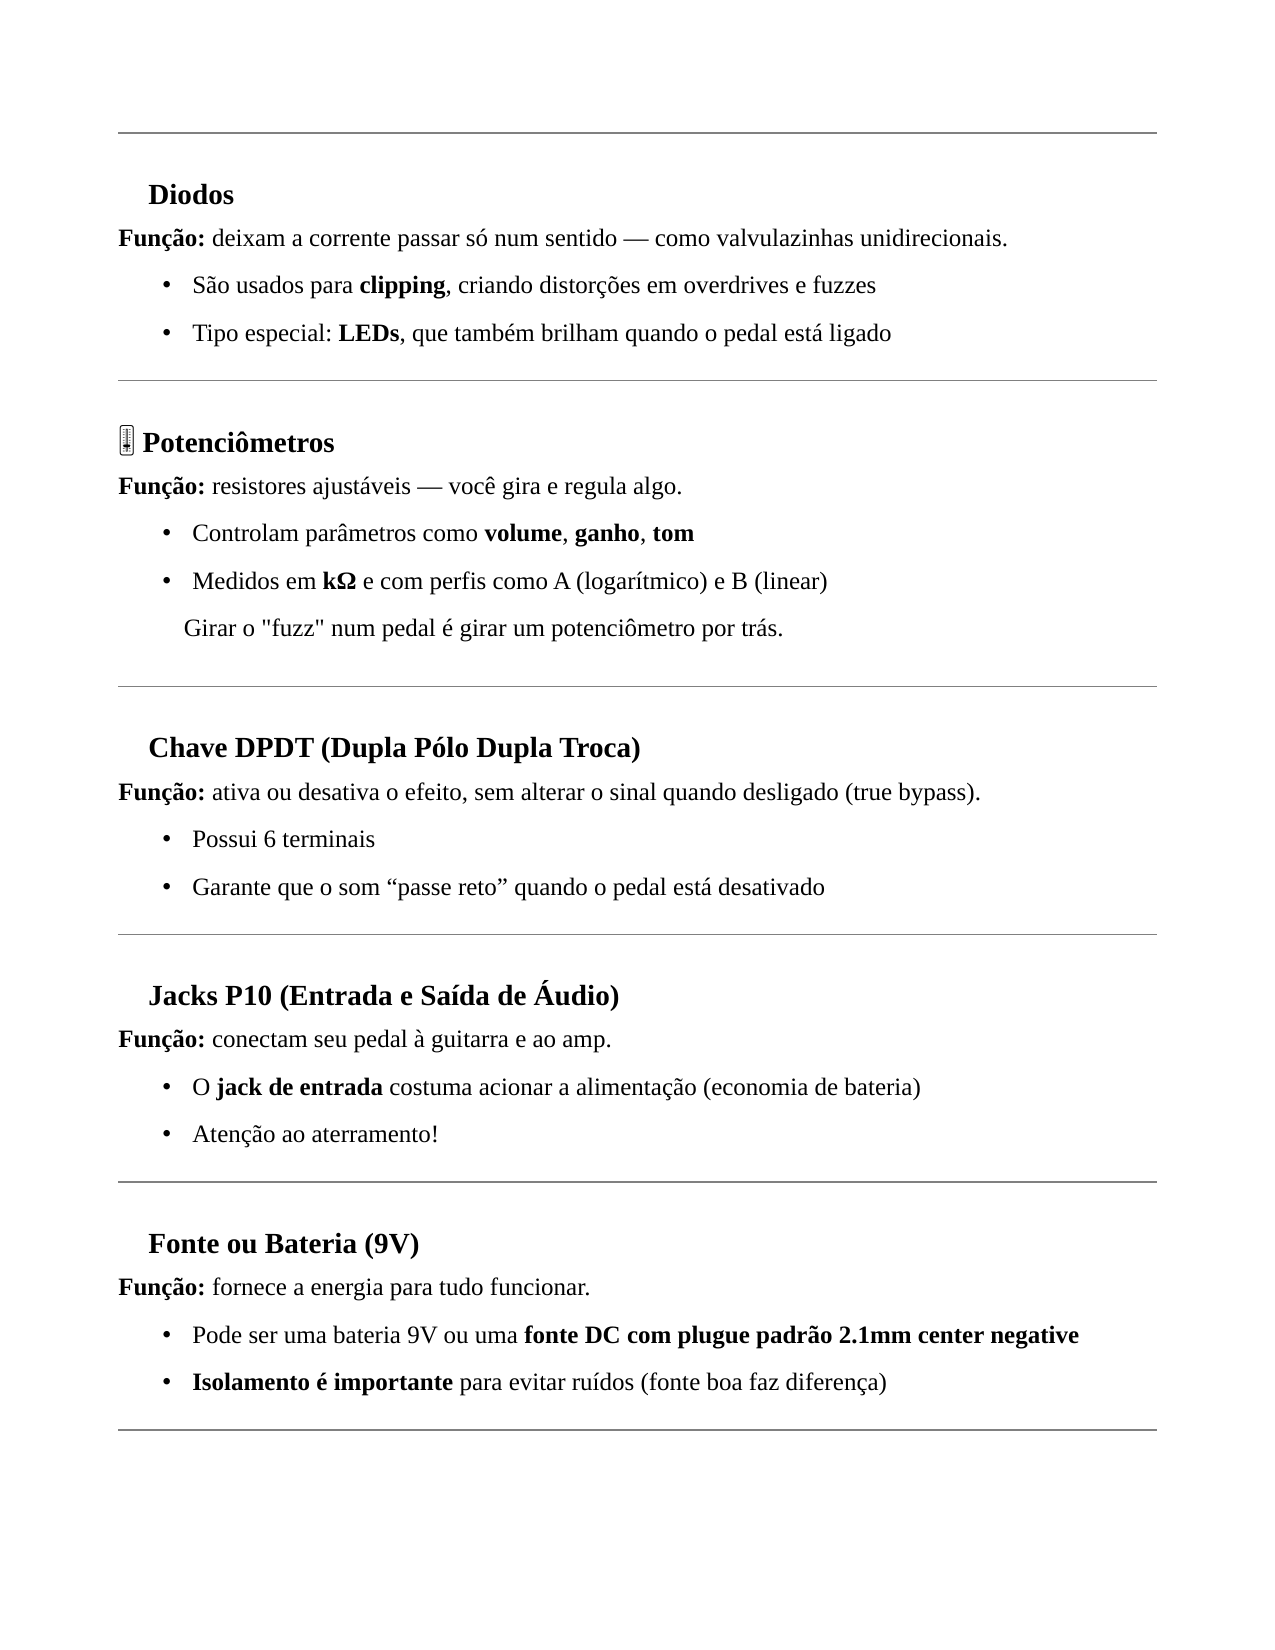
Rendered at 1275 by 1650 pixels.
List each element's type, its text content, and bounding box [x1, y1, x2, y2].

list Isolamento é importante para evitar ruídos (fonte boa faz diferença) [162, 1367, 1157, 1396]
list Garante que o som “passe reto” quando o pedal está desativado [162, 872, 1157, 901]
list São usados para clipping, criando distorções em overdrives e fuzzes [162, 271, 1157, 299]
text Função: resistores ajustáveis — você gira e regula algo. [118, 471, 1157, 499]
text Função: conectam seu pedal à guitarra e ao amp. [118, 1024, 1157, 1053]
subtitle 🔋 Fonte ou Bateria (9V) [118, 1226, 1157, 1259]
list Pode ser uma bateria 9V ou uma fonte DC com plugue padrão 2.1mm center negative [162, 1320, 1157, 1348]
subtitle 🔁 Chave DPDT (Dupla Pólo Dupla Troca) [118, 731, 1157, 764]
text Função: deixam a corrente passar só num sentido — como valvulazinhas unidirecionais. [118, 223, 1157, 252]
text 🛠️ Girar o "fuzz" num pedal é girar um potenciômetro por trás. [177, 613, 1098, 642]
text Função: ativa ou desativa o efeito, sem alterar o sinal quando desligado (true bypass). [118, 777, 1157, 805]
subtitle 💡 Diodos [118, 177, 1157, 211]
list O jack de entrada costuma acionar a alimentação (economia de bateria) [162, 1072, 1157, 1101]
list Controlam parâmetros como volume, ganho, tom [162, 518, 1157, 547]
text Função: fornece a energia para tudo funcionar. [118, 1272, 1157, 1301]
list Possui 6 terminais [162, 824, 1157, 853]
list Tipo especial: LEDs, que também brilham quando o pedal está ligado [162, 318, 1157, 347]
subtitle 🎚️ Potenciômetros [118, 425, 1157, 458]
list Medidos em kΩ e com perfis como A (logarítmico) e B (linear) [162, 566, 1157, 595]
list Atenção ao aterramento! [162, 1119, 1157, 1148]
subtitle 🎸 Jacks P10 (Entrada e Saída de Áudio) [118, 978, 1157, 1012]
